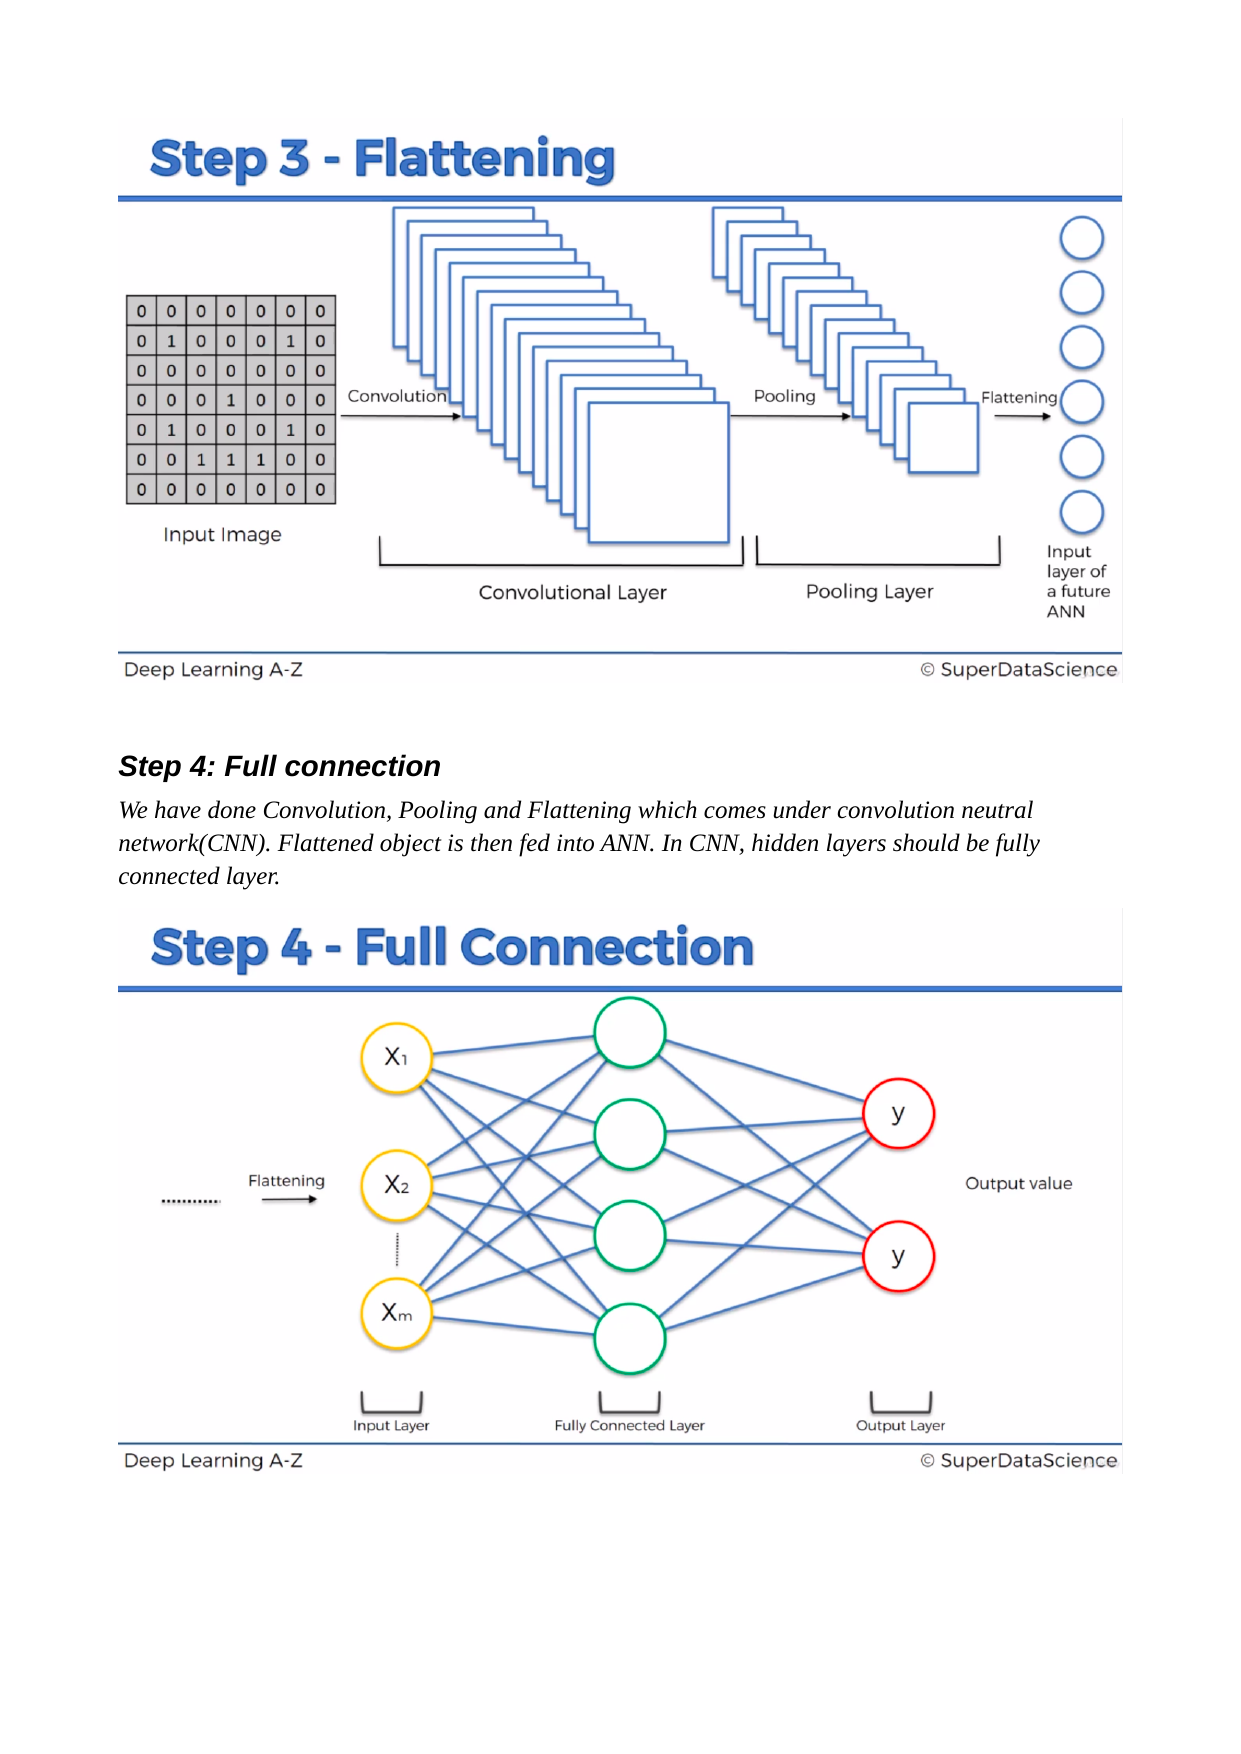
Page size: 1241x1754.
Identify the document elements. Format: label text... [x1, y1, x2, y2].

picture [118, 908, 1123, 1474]
picture [118, 118, 1123, 683]
subtitle Step 4: Full connection [118, 749, 1122, 783]
text We have done Convolution, Pooling and Flattening which comes under convolution neutral network(CNN). Flattened object is then fed into ANN. In CNN, hidden layers should be fully connected layer. [118, 795, 1122, 890]
